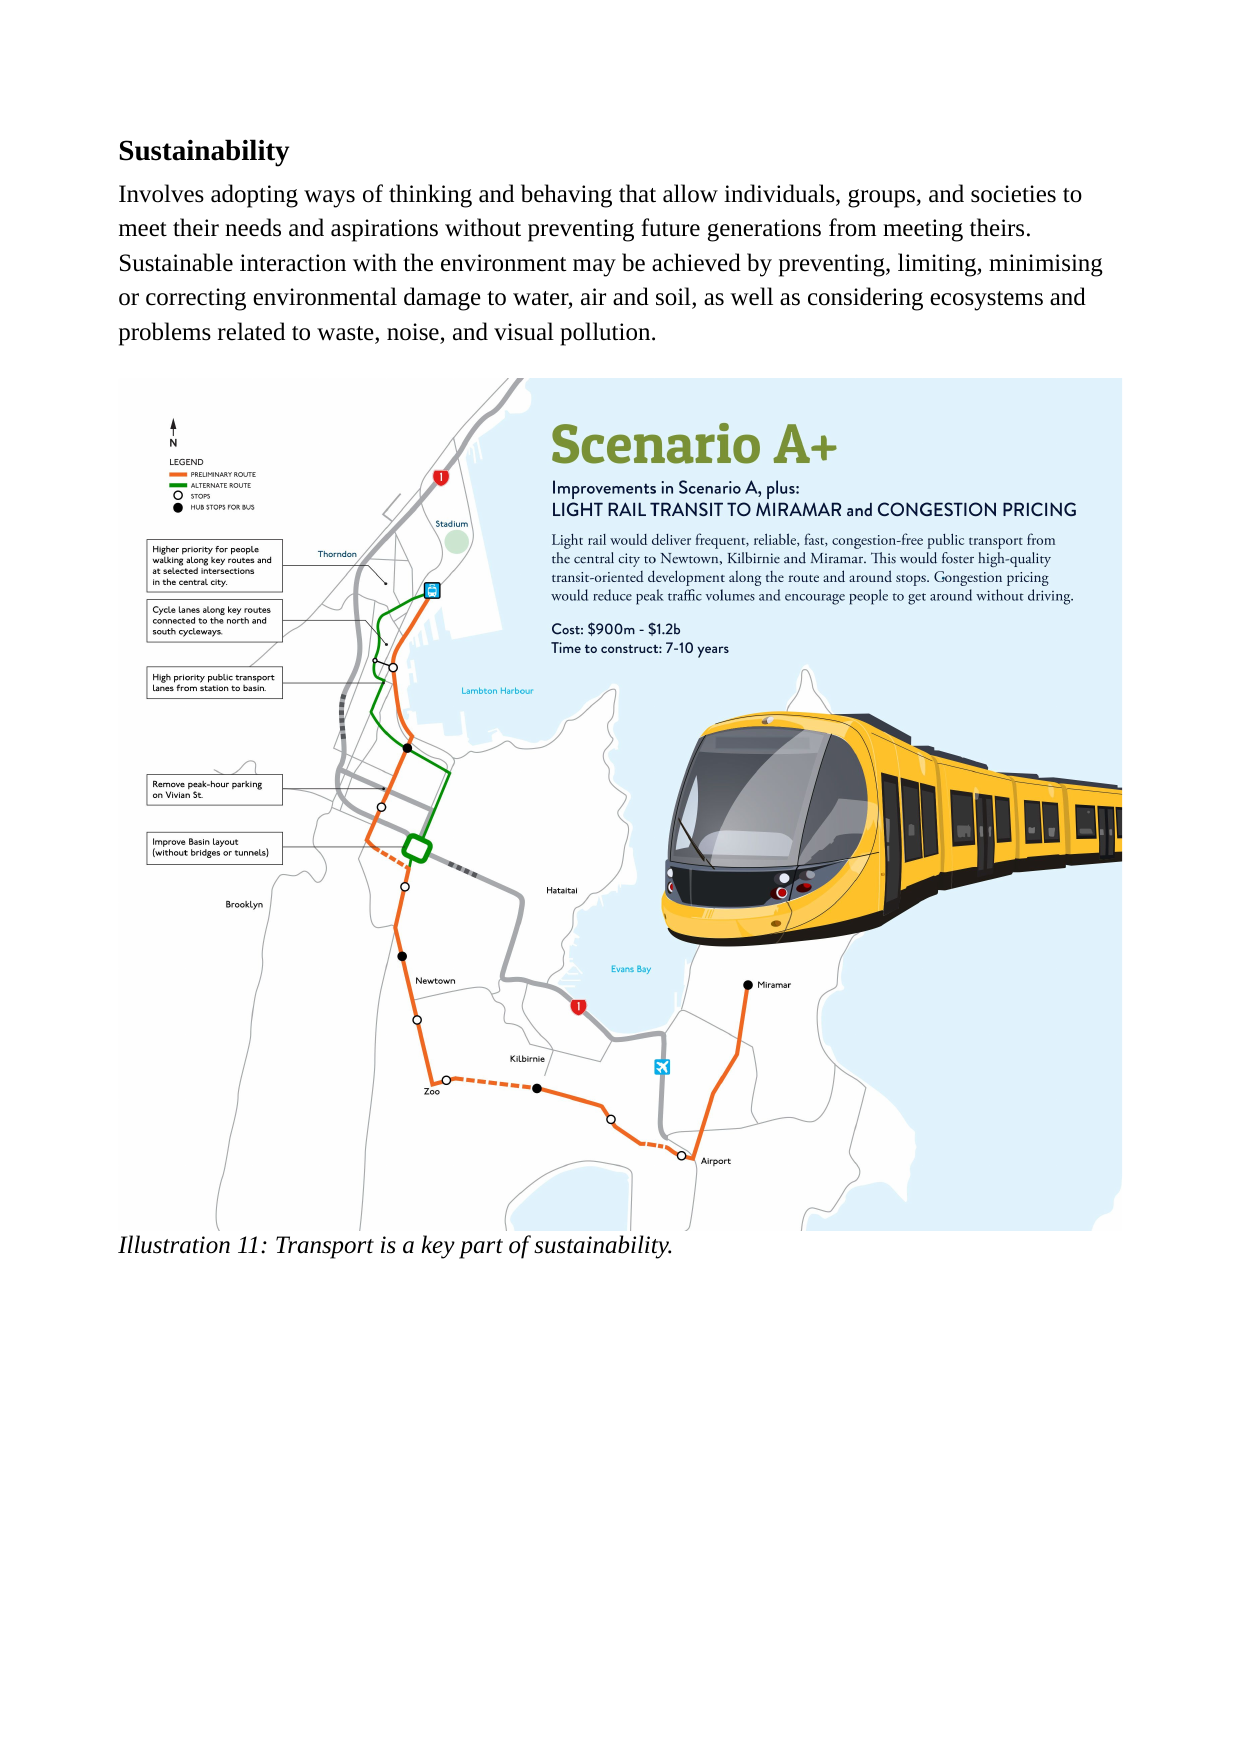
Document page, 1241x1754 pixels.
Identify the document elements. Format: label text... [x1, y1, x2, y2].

subtitle Sustainability [118, 133, 1122, 166]
picture [118, 378, 1123, 1231]
text Involves adopting ways of thinking and behaving that allow individuals, groups, and societies to meet their needs and aspirations without preventing future generations from meeting theirs. Sustainable interaction with the environment may be achieved by preventing, limiting, minimising or correcting environmental damage to water, air and soil, as well as considering ecosystems and problems related to waste, noise, and visual pollution. [118, 179, 1122, 345]
text Illustration 11: Transport is a key part of sustainability. [118, 1231, 1122, 1259]
